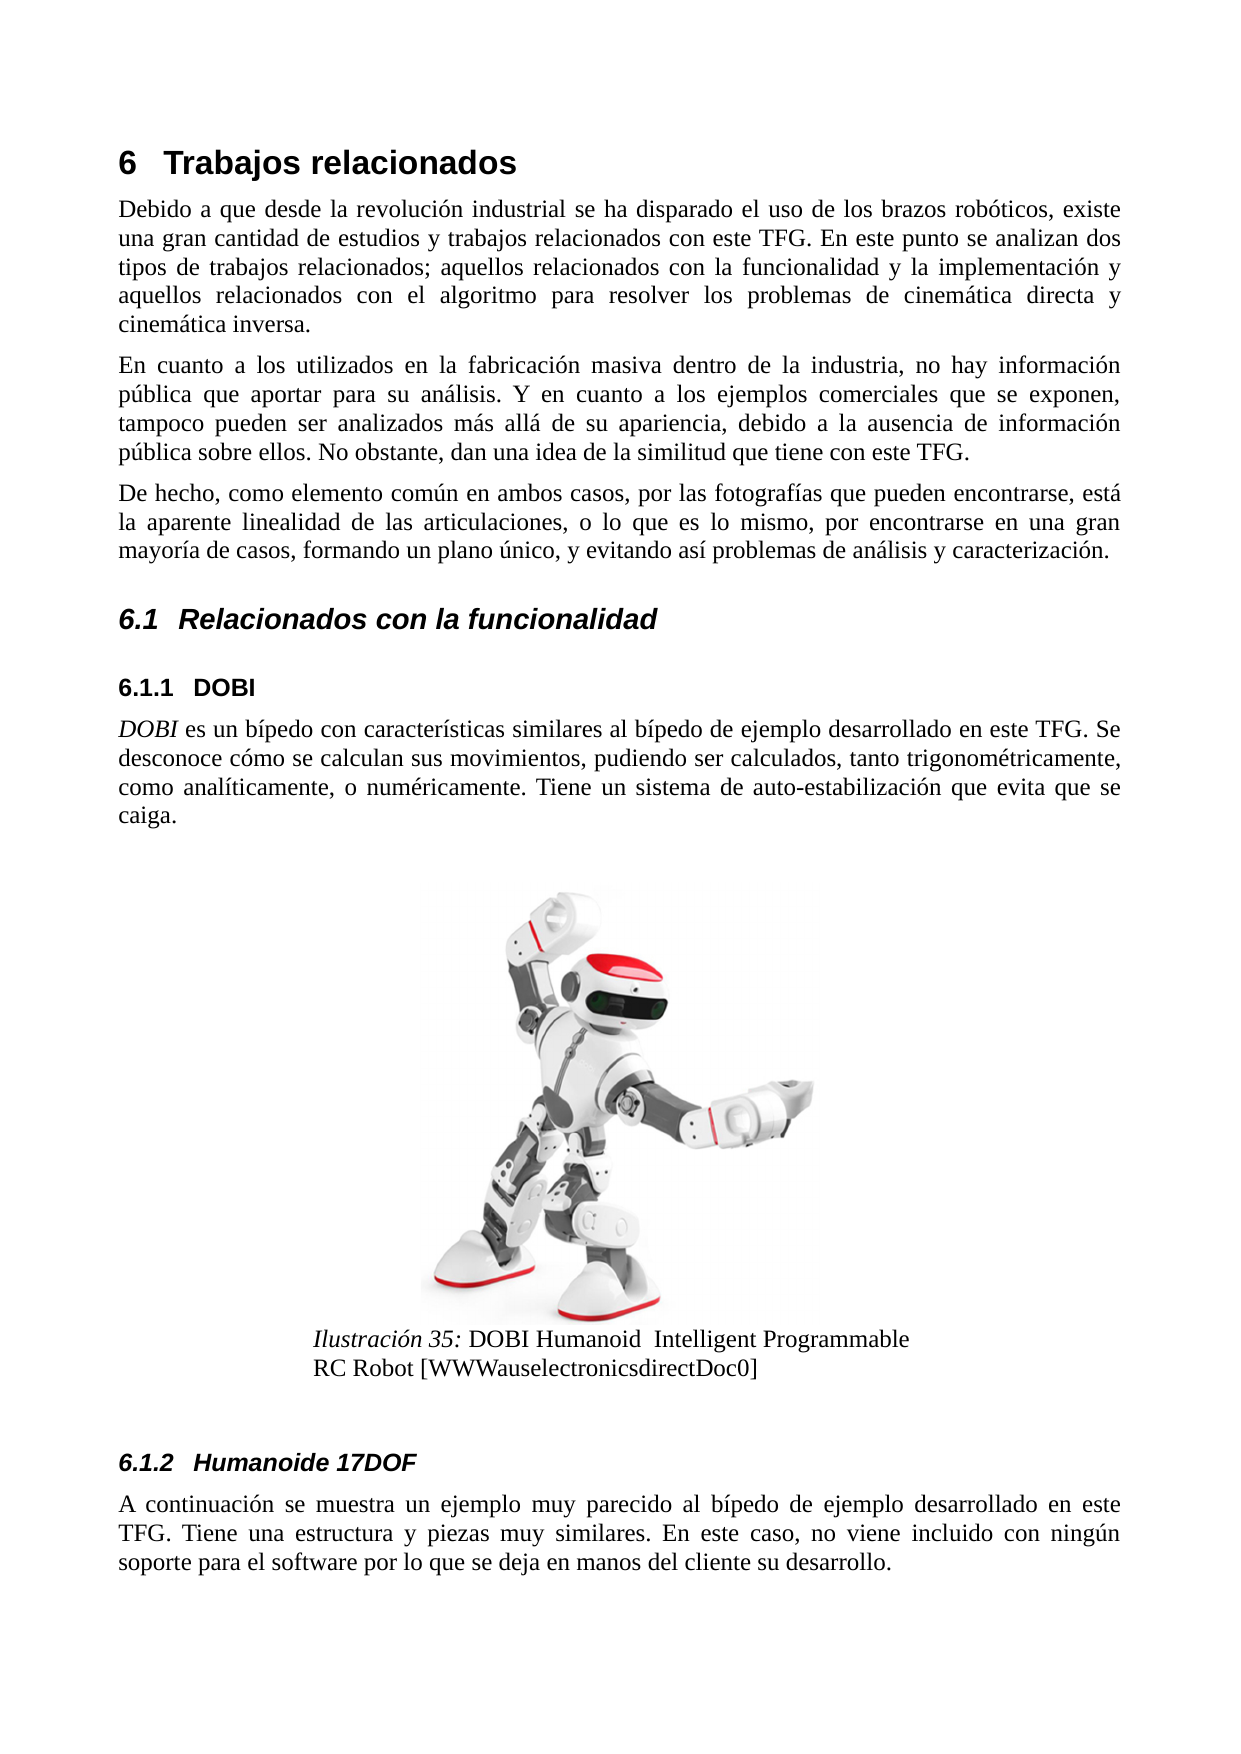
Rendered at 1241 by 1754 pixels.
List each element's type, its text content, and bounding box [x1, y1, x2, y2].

text Debido a que desde la revolución industrial se ha disparado el uso de los brazos robóticos, existe una gran cantidad de estudios y trabajos relacionados con este TFG. En este punto se analizan dos tipos de trabajos relacionados; aquellos relacionados con la funcionalidad y la implementación y aquellos relacionados con el algoritmo para resolver los problemas de cinemática directa y cinemática inversa. [118, 194, 1122, 338]
text A continuación se muestra un ejemplo muy parecido al bípedo de ejemplo desarrollado en este TFG. Tiene una estructura y piezas muy similares. En este caso, no viene incluido con ningún soporte para el software por lo que se deja en manos del cliente su desarrollo. [118, 1489, 1122, 1576]
picture [420, 882, 820, 1325]
text De hecho, como elemento común en ambos casos, por las fotografías que pueden encontrarse, está la aparente linealidad de las articulaciones, o lo que es lo mismo, por encontrarse en una gran mayoría de casos, formando un plano único, y evitando así problemas de análisis y caracterización. [118, 478, 1122, 564]
text Ilustración 35: DOBI Humanoid Intelligent Programmable RC Robot [WWWauselectronicsdirectDoc0] [313, 895, 927, 1382]
text DOBI es un bípedo con características similares al bípedo de ejemplo desarrollado en este TFG. Se desconoce cómo se calculan sus movimientos, pudiendo ser calculados, tanto trigonométricamente, como analíticamente, o numéricamente. Tiene un sistema de auto-estabilización que evita que se caiga. [118, 714, 1122, 829]
subtitle Humanoide 17DOF [118, 1448, 1122, 1477]
subtitle Relacionados con la funcionalidad [118, 602, 1122, 635]
subtitle DOBI [118, 673, 1122, 702]
subtitle Trabajos relacionados [118, 143, 1122, 182]
text En cuanto a los utilizados en la fabricación masiva dentro de la industria, no hay información pública que aportar para su análisis. Y en cuanto a los ejemplos comerciales que se exponen, tampoco pueden ser analizados más allá de su apariencia, debido a la ausencia de información pública sobre ellos. No obstante, dan una idea de la similitud que tiene con este TFG. [118, 351, 1122, 466]
